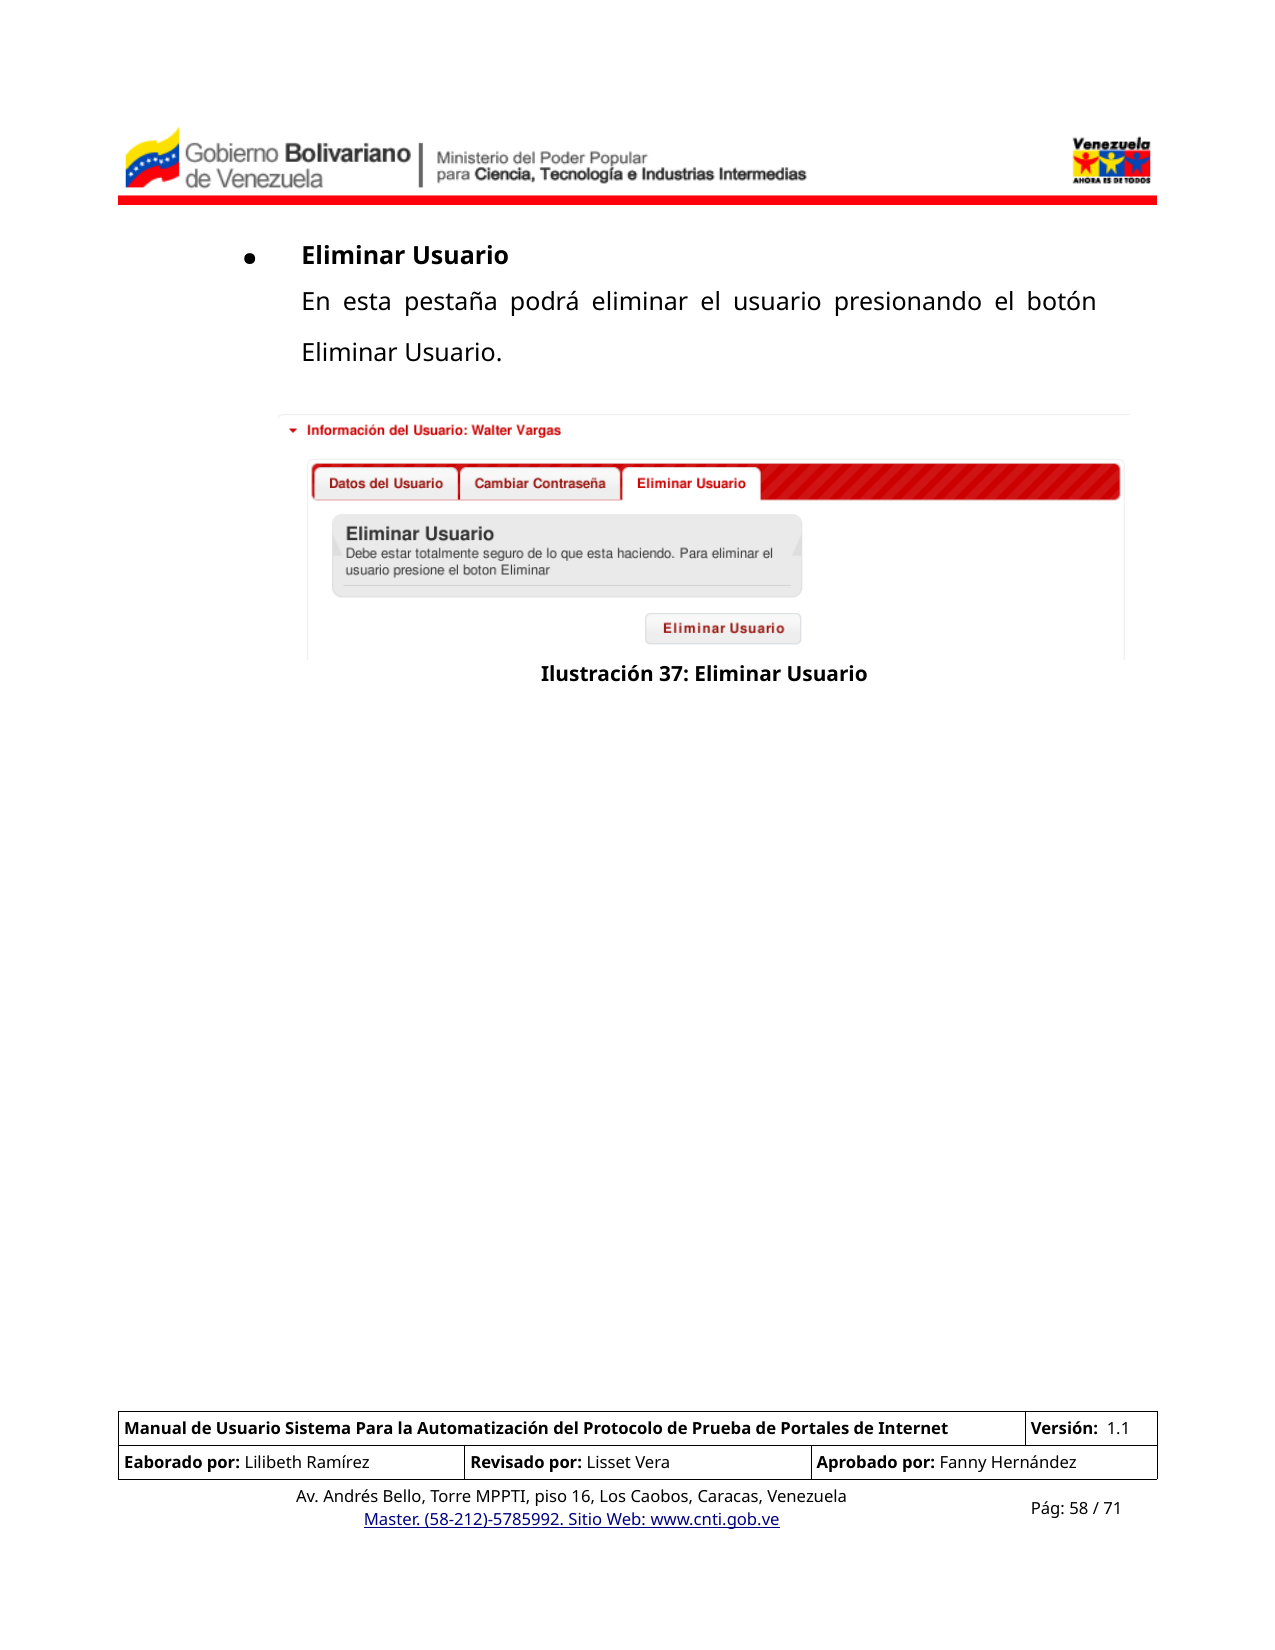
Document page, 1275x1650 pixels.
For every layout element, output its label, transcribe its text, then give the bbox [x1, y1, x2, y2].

text Ilustración 37: Eliminar Usuario [278, 660, 1130, 688]
text En esta pestaña podrá eliminar el usuario presionando el botón Eliminar Usuario. [301, 283, 1098, 368]
subtitle Eliminar Usuario [242, 238, 1157, 272]
picture [278, 414, 1131, 660]
picture [118, 119, 1157, 205]
